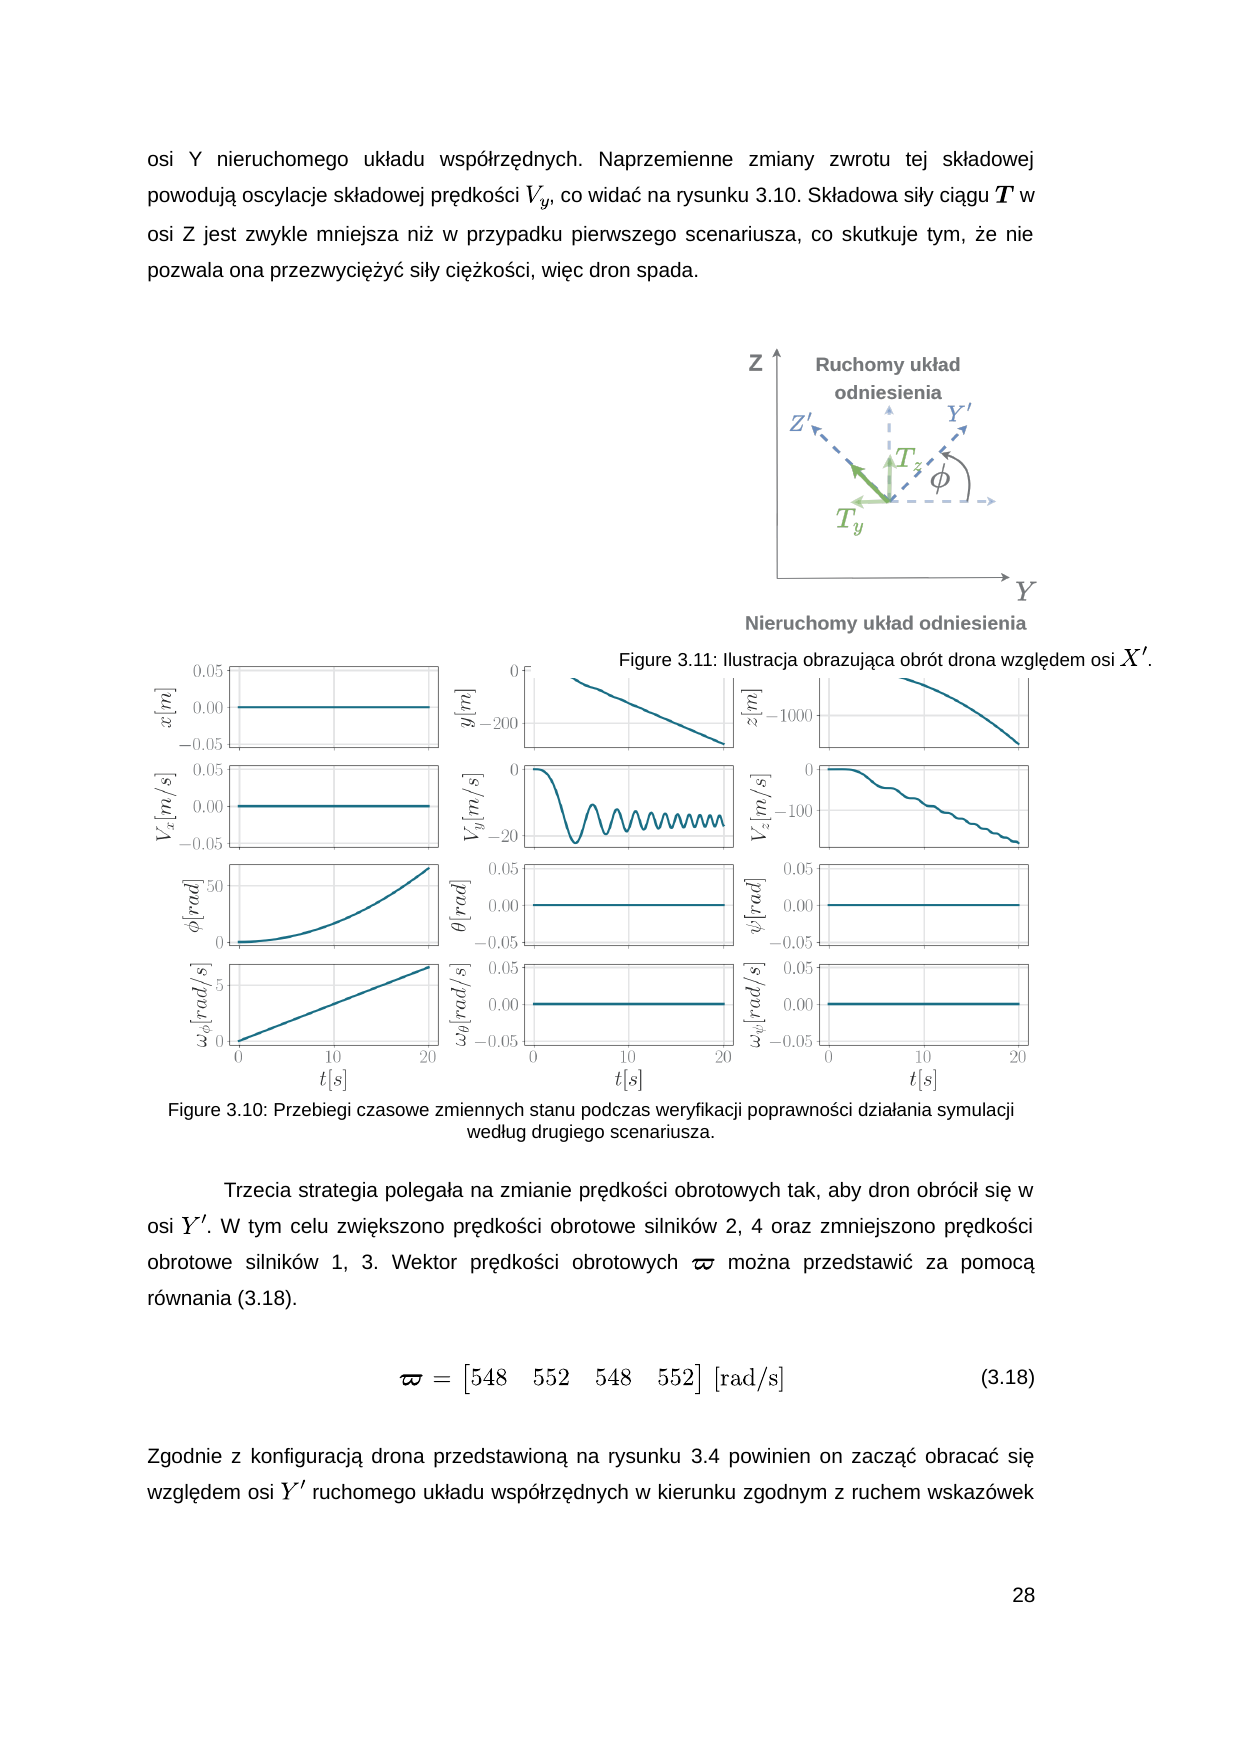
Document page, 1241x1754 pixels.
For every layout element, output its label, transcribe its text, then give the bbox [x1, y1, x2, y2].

text (3.18) [147, 1359, 1035, 1394]
picture [147, 655, 1035, 1099]
text Zgodnie z konfiguracją drona przedstawioną na rysunku 3.4 powinien on zacząć obracać się względem osi ruchomego układu współrzędnych w kierunku zgodnym z ruchem wskazówek [147, 1444, 1035, 1504]
text Figure 3.10: Przebiegi czasowe zmiennych stanu podczas weryfikacji poprawności działania symulacji według drugiego scenariusza. [147, 1099, 1035, 1142]
text Figure 3.11: Ilustracja obrazująca obrót drona względem osi . [531, 342, 1240, 670]
text osi Y nieruchomego układu współrzędnych. Naprzemienne zmiany zwrotu tej składowej powodują oscylacje składowej prędkości , co widać na rysunku 3.10. Składowa siły ciągu w osi Z jest zwykle mniejsza niż w przypadku pierwszego scenariusza, co skutkuje tym, że nie pozwala ona przezwyciężyć siły ciężkości, więc dron spada. [147, 147, 1035, 282]
text Trzecia strategia polegała na zmianie prędkości obrotowych tak, aby dron obrócił się w osi . W tym celu zwiększono prędkości obrotowe silników 2, 4 oraz zmniejszono prędkości obrotowe silników 1, 3. Wektor prędkości obrotowych można przedstawić za pomocą równania (3.18). [147, 1178, 1035, 1310]
picture [715, 342, 1056, 647]
